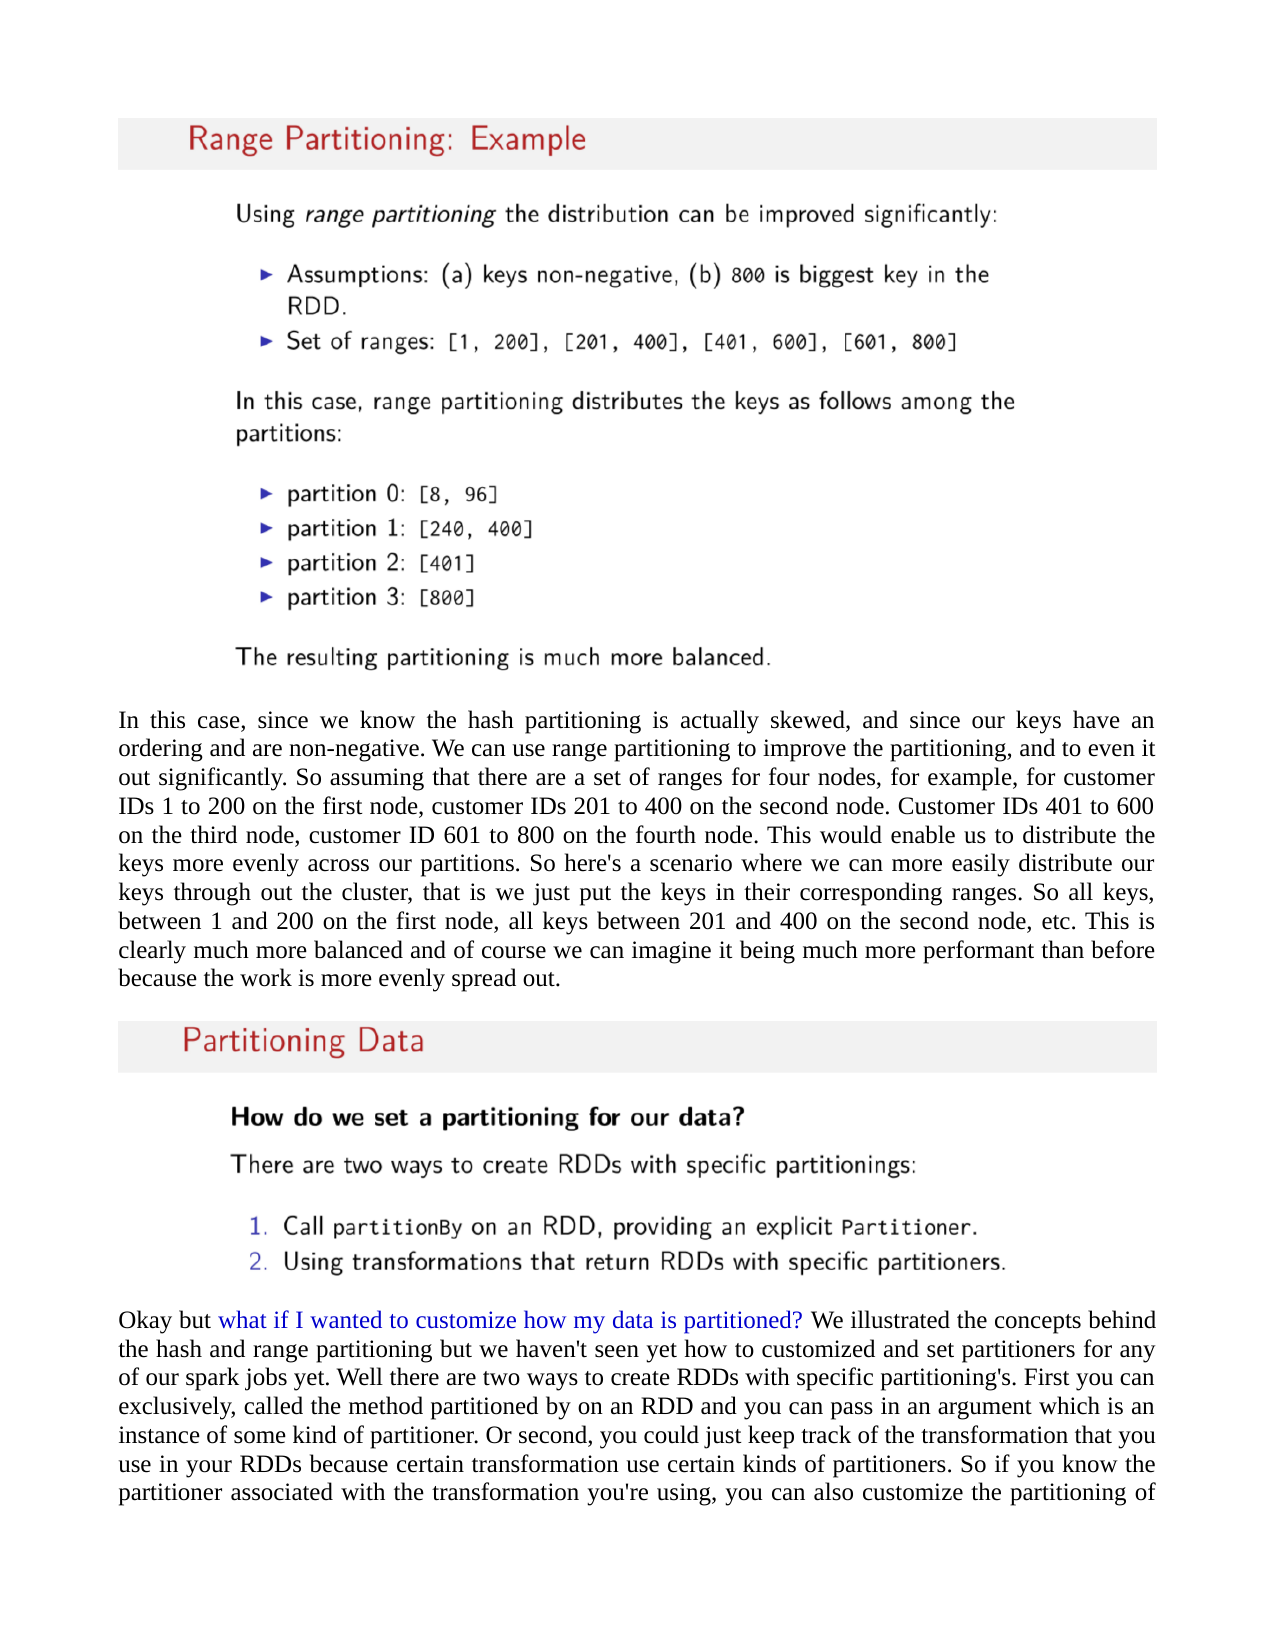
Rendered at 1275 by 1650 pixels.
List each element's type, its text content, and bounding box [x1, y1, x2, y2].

text In this case, since we know the hash partitioning is actually skewed, and since our keys have an ordering and are non-negative. We can use range partitioning to improve the partitioning, and to even it out significantly. So assuming that there are a set of ranges for four nodes, for example, for customer IDs 1 to 200 on the first node, customer IDs 201 to 400 on the second node. Customer IDs 401 to 600 on the third node, customer ID 601 to 800 on the fourth node. This would enable us to distribute the keys more evenly across our partitions. So here's a scenario where we can more easily distribute our keys through out the cluster, that is we just put the keys in their corresponding ranges. So all keys, between 1 and 200 on the first node, all keys between 201 and 400 on the second node, etc. This is clearly much more balanced and of course we can imagine it being much more performant than before because the work is more evenly spread out. [118, 705, 1157, 992]
text Okay but what if I wanted to customize how my data is partitioned? We illustrated the concepts behind the hash and range partitioning but we haven't seen yet how to customized and set partitioners for any of our spark jobs yet. Well there are two ways to create RDDs with specific partitioning's. First you can exclusively, called the method partitioned by on an RDD and you can pass in an argument which is an instance of some kind of partitioner. Or second, you could just keep track of the transformation that you use in your RDDs because certain transformation use certain kinds of partitioners. So if you know the partitioner associated with the transformation you're using, you can also customize the partitioning of [118, 1305, 1157, 1506]
picture [118, 118, 1157, 676]
picture [118, 1021, 1157, 1277]
